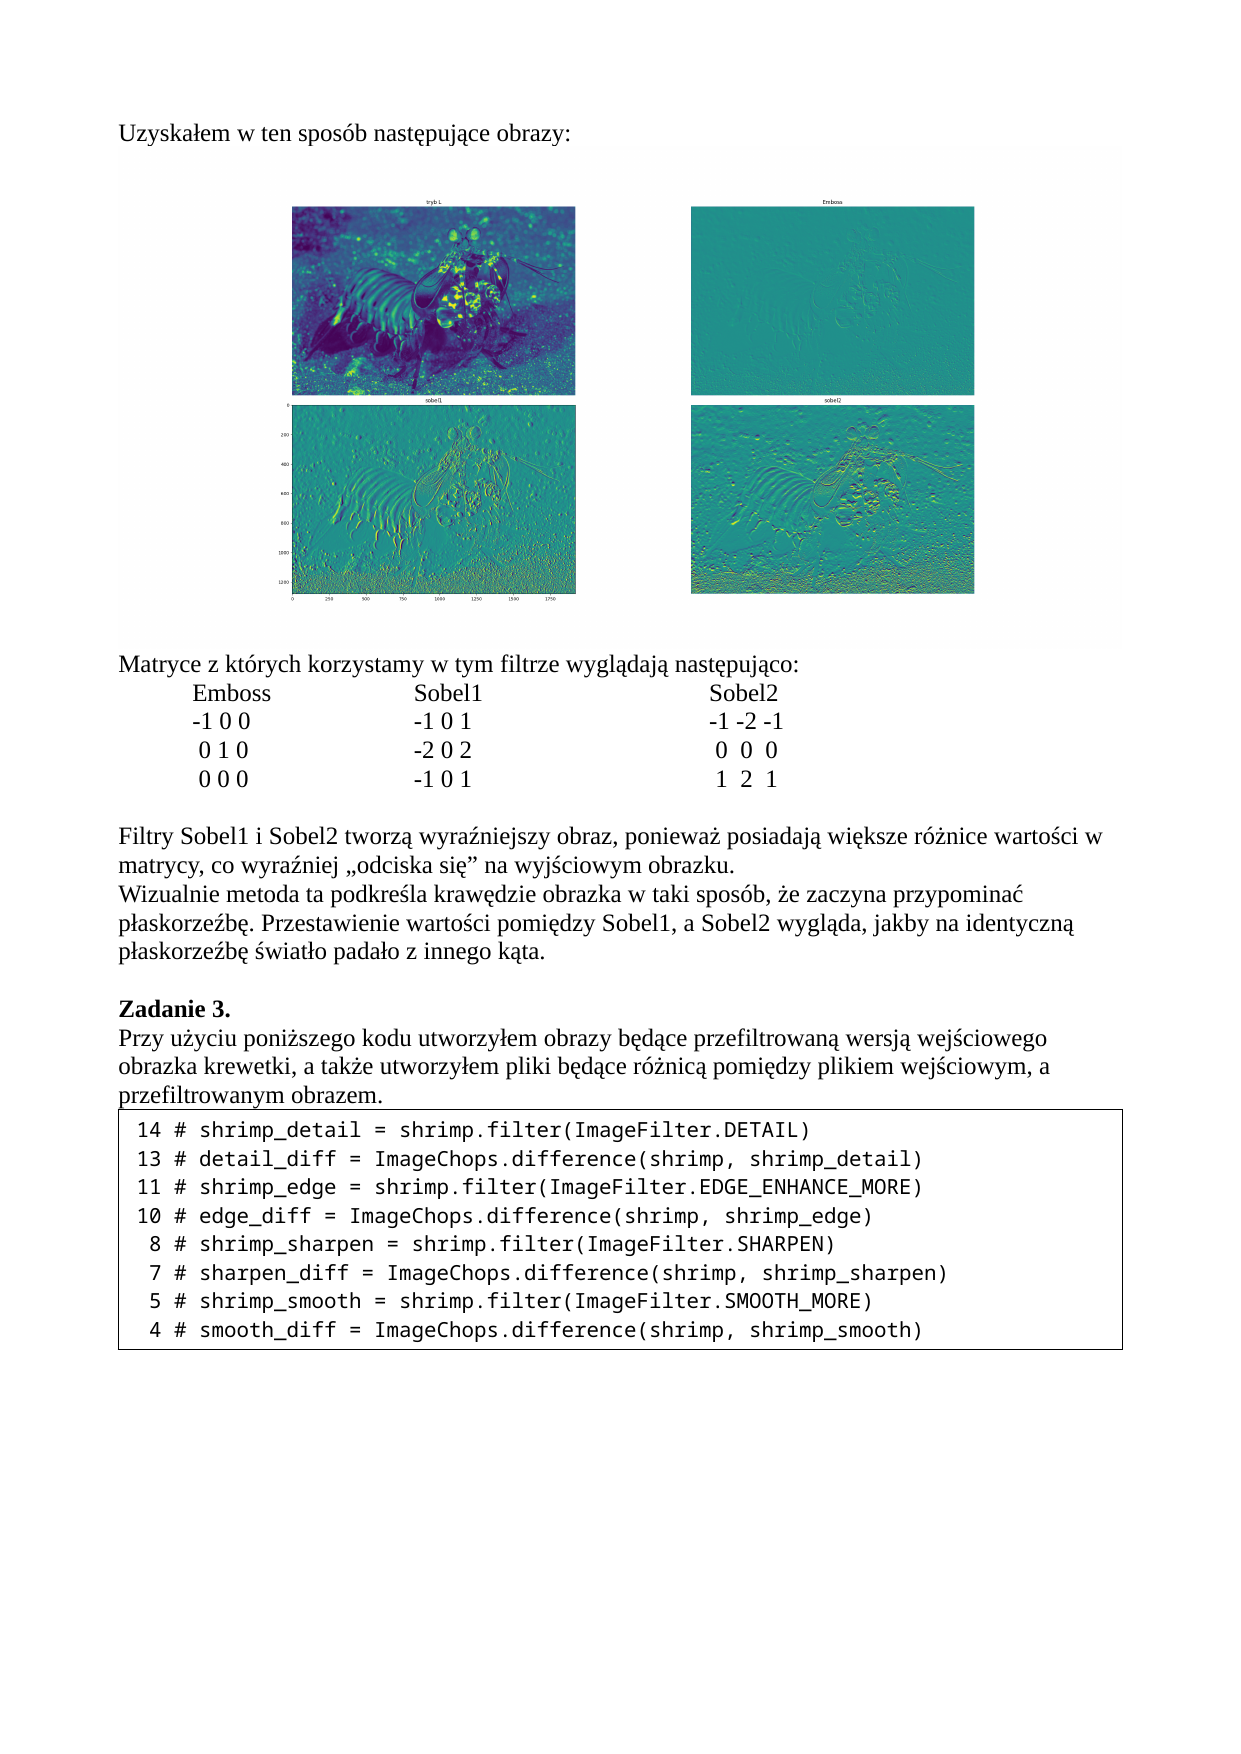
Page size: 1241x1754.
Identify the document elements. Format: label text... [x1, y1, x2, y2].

text Przy użyciu poniższego kodu utworzyłem obrazy będące przefiltrowaną wersją wejściowego obrazka krewetki, a także utworzyłem pliki będące różnicą pomiędzy plikiem wejściowym, a przefiltrowanym obrazem. [118, 1023, 1122, 1109]
text 0 0 0 -1 0 1 1 2 1 [118, 764, 1122, 793]
text 0 1 0 -2 0 2 0 0 0 [118, 735, 1122, 764]
text Matryce z których korzystamy w tym filtrze wyglądają następująco: [118, 649, 1122, 678]
picture [118, 146, 1123, 649]
text Emboss Sobel1 Sobel2 -1 0 0 -1 0 1 -1 -2 -1 [118, 678, 1122, 735]
text Zadanie 3. [118, 994, 1122, 1023]
table_header 14 # shrimp_detail = shrimp.filter(ImageFilter.DETAIL) 13 # detail_diff = ImageChops.difference(shrimp, shrimp_detail) 11 # shrimp_edge = shrimp.filter(ImageFilter.EDGE_ENHANCE_MORE) 10 # edge_diff = ImageChops.difference(shrimp, shrimp_edge) 8 # shrimp_sharpen = shrimp.filter(ImageFilter.SHARPEN) 7 # sharpen_diff = ImageChops.difference(shrimp, shrimp_sharpen) 5 # shrimp_smooth = shrimp.filter(ImageFilter.SMOOTH_MORE) 4 # smooth_diff = ImageChops.difference(shrimp, shrimp_smooth) [119, 1110, 1122, 1349]
text Uzyskałem w ten sposób następujące obrazy: [118, 118, 1122, 146]
text Filtry Sobel1 i Sobel2 tworzą wyraźniejszy obraz, ponieważ posiadają większe różnice wartości w matrycy, co wyraźniej „odciska się” na wyjściowym obrazku. [118, 821, 1122, 879]
text Wizualnie metoda ta podkreśla krawędzie obrazka w taki sposób, że zaczyna przypominać płaskorzeźbę. Przestawienie wartości pomiędzy Sobel1, a Sobel2 wygląda, jakby na identyczną płaskorzeźbę światło padało z innego kąta. [118, 879, 1122, 965]
